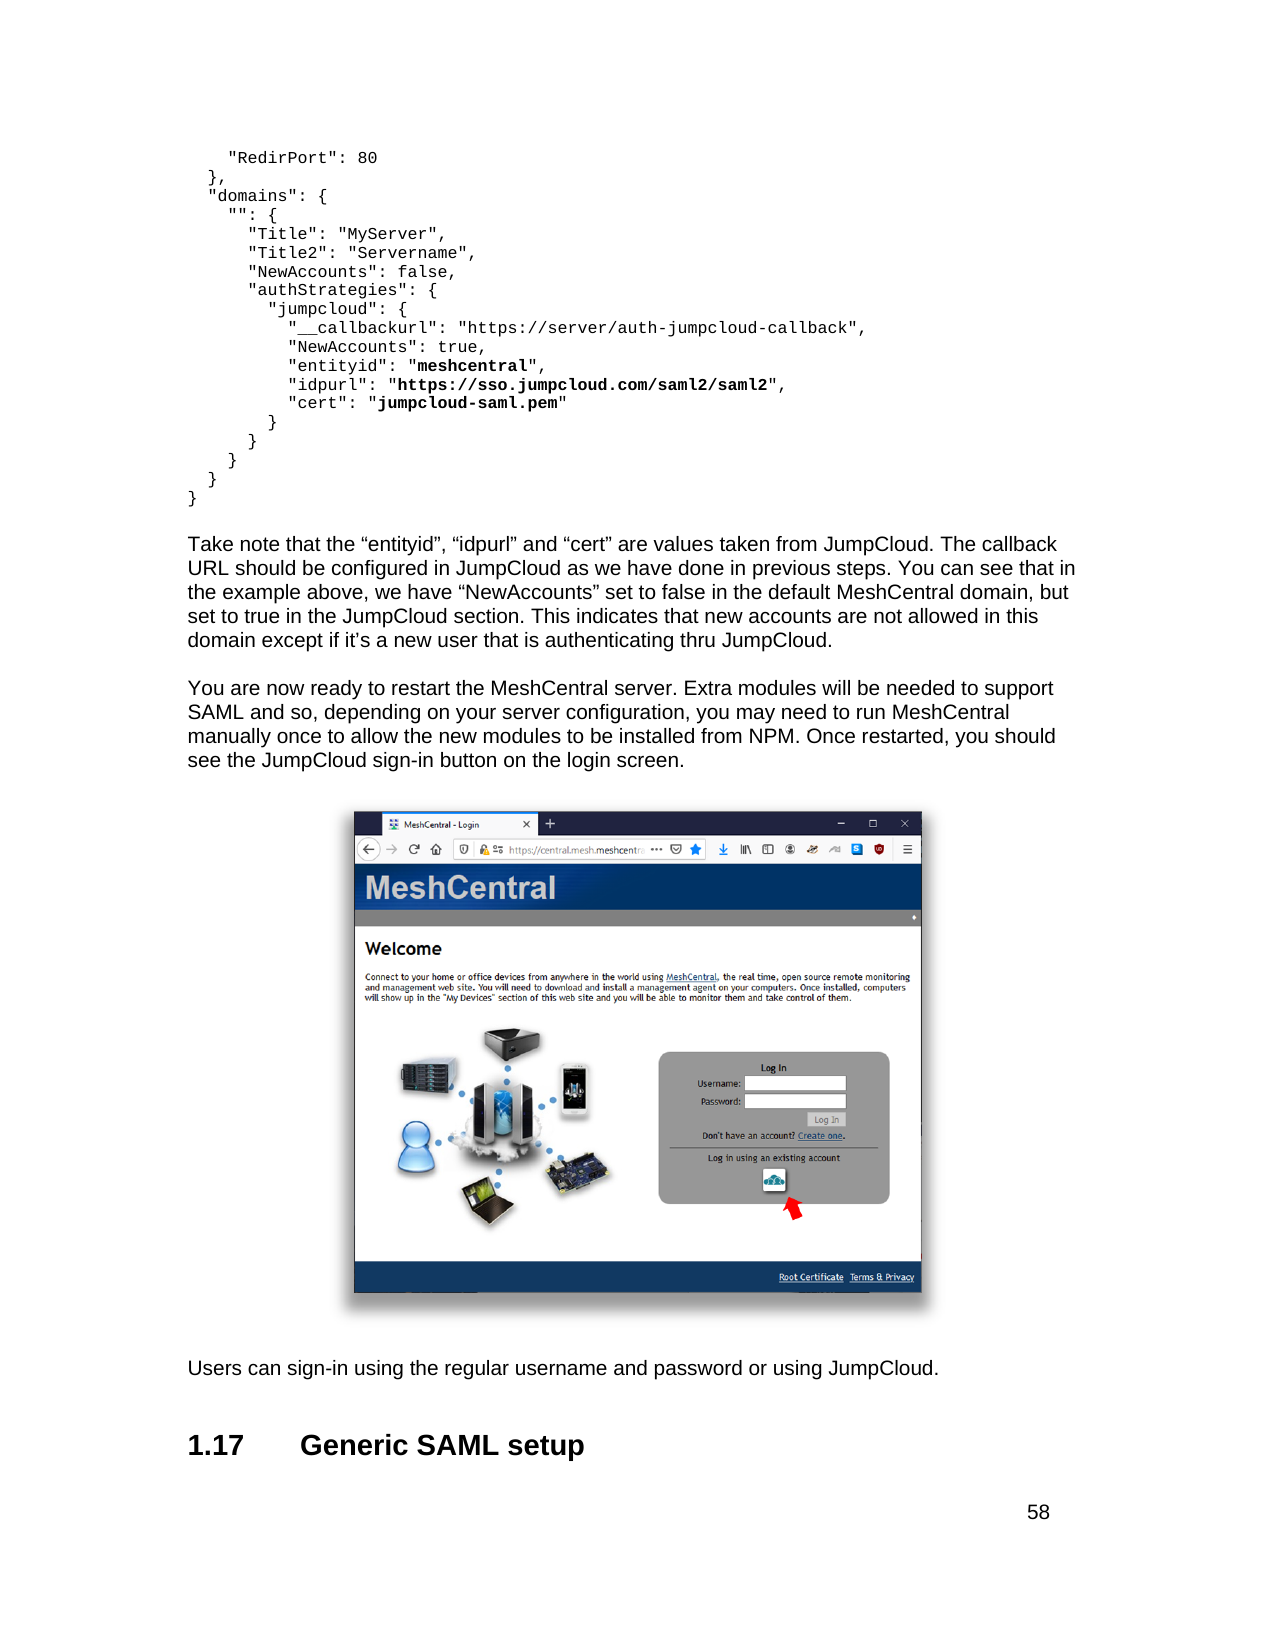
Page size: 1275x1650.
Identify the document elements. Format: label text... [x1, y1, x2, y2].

text Take note that the “entityid”, “idpurl” and “cert” are values taken from JumpCloud. The callback URL should be configured in JumpCloud as we have done in previous steps. You can see that in the example above, we have “NewAccounts” set to false in the default MeshCentral domain, but set to true in the JumpCloud section. This indicates that new accounts are not allowed in this domain except if it’s a new user that is authenticating thru JumpCloud. [187, 532, 1087, 652]
text "RedirPort": 80 [187, 150, 1087, 169]
text Users can sign-in using the regular username and password or using JumpCloud. [187, 1355, 1087, 1379]
text "NewAccounts": true, [187, 338, 1087, 357]
text } [187, 489, 1087, 508]
text "entityid": "meshcentral", [187, 357, 1087, 376]
text } [187, 471, 1087, 489]
text You are now ready to restart the MeshCentral server. Extra modules will be needed to support SAML and so, depending on your server configuration, you may need to run MeshCentral manually once to allow the new modules to be installed from NPM. Once restarted, you should see the JumpCloud sign-in button on the login screen. [187, 676, 1087, 772]
subtitle Generic SAML setup [187, 1428, 1087, 1462]
text }, [187, 169, 1087, 188]
text "idpurl": "https://sso.jumpcloud.com/saml2/saml2", [187, 376, 1087, 395]
text "authStrategies": { [187, 282, 1087, 301]
text "Title2": "Servername", [187, 244, 1087, 263]
text "": { [187, 207, 1087, 225]
text "Title": "MyServer", [187, 225, 1087, 244]
text } [187, 433, 1087, 452]
text "cert": "jumpcloud-saml.pem" [187, 395, 1087, 414]
text "domains": { [187, 188, 1087, 207]
text } [187, 414, 1087, 433]
text "jumpcloud": { [187, 301, 1087, 320]
text } [187, 452, 1087, 471]
text "NewAccounts": false, [187, 263, 1087, 282]
text "__callbackurl": "https://server/auth-jumpcloud-callback", [187, 320, 1087, 338]
